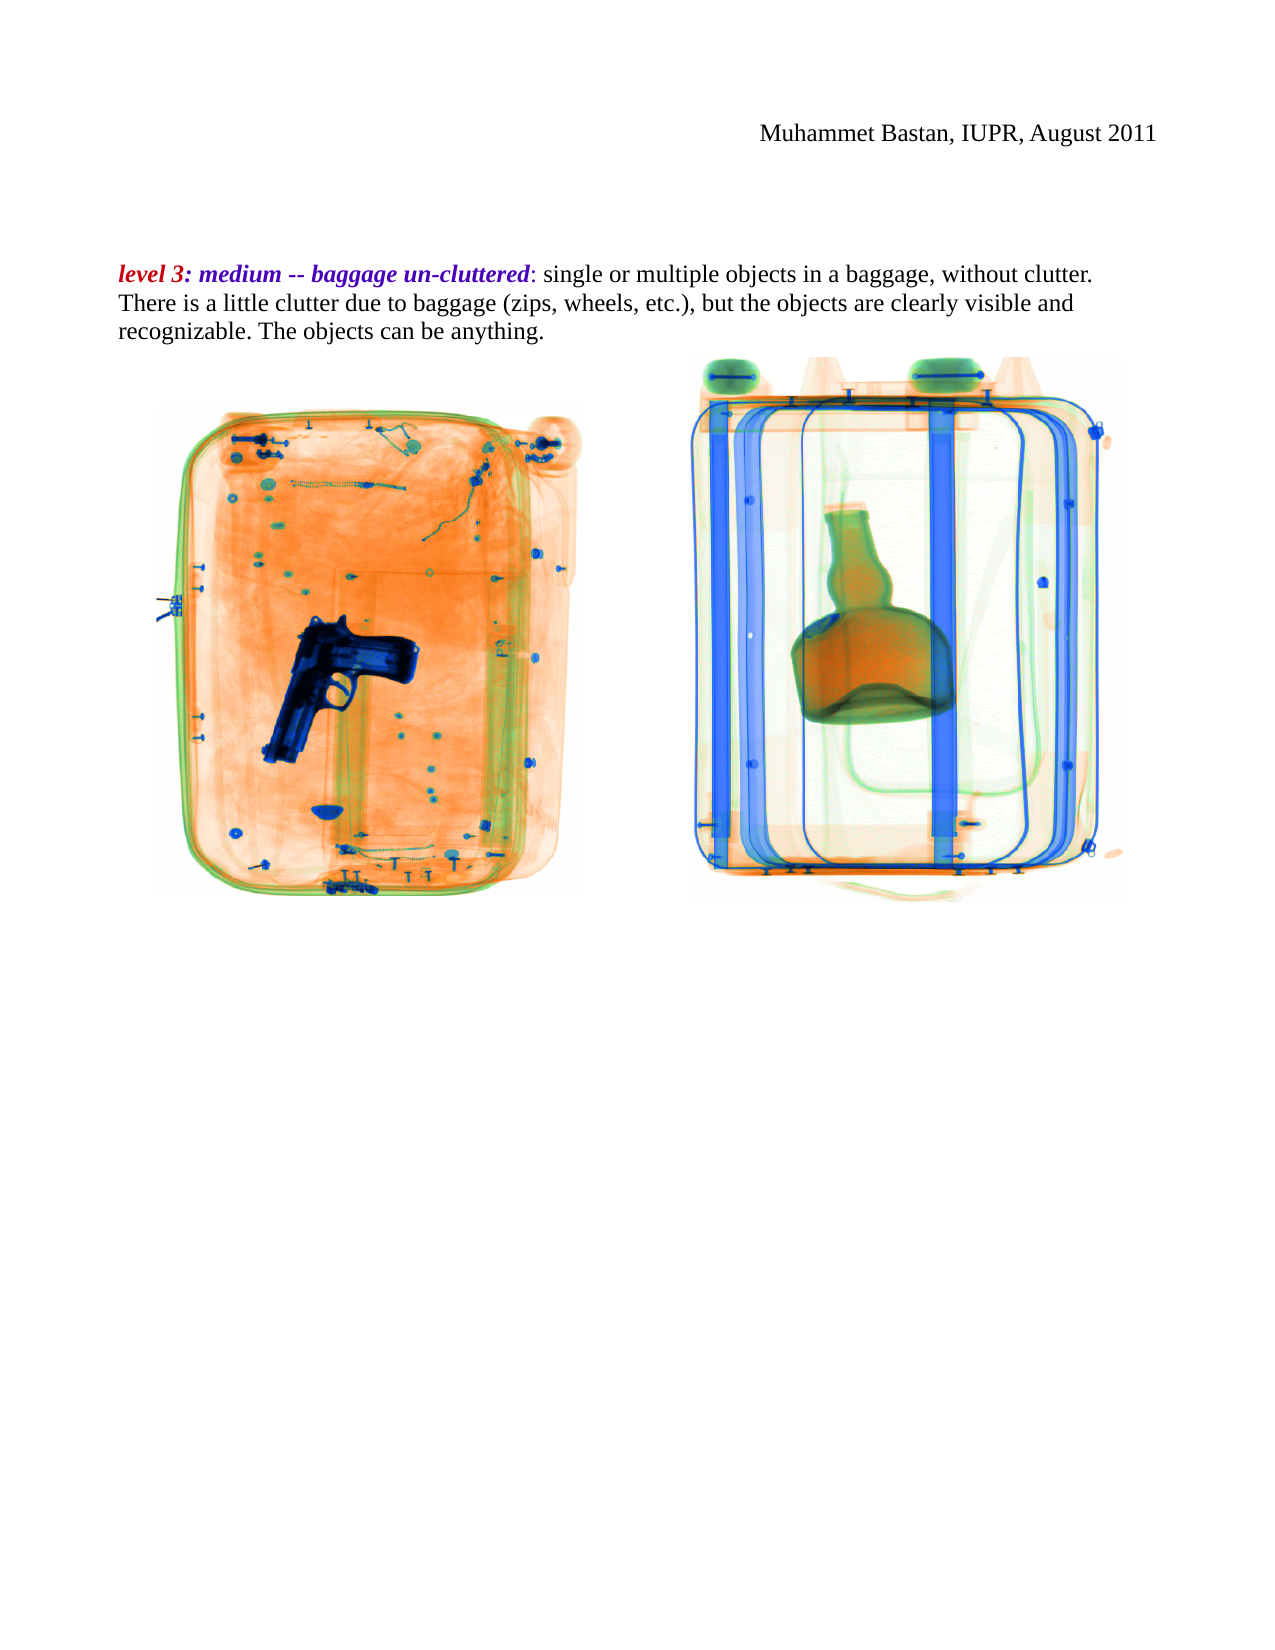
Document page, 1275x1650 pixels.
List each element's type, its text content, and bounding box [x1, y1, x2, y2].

picture [156, 406, 584, 896]
picture [689, 357, 1124, 902]
text level 3: medium -- baggage un-cluttered: single or multiple objects in a baggage, without clutter. There is a little clutter due to baggage (zips, wheels, etc.), but the objects are clearly visible and recognizable. The objects can be anything. [118, 259, 1157, 345]
